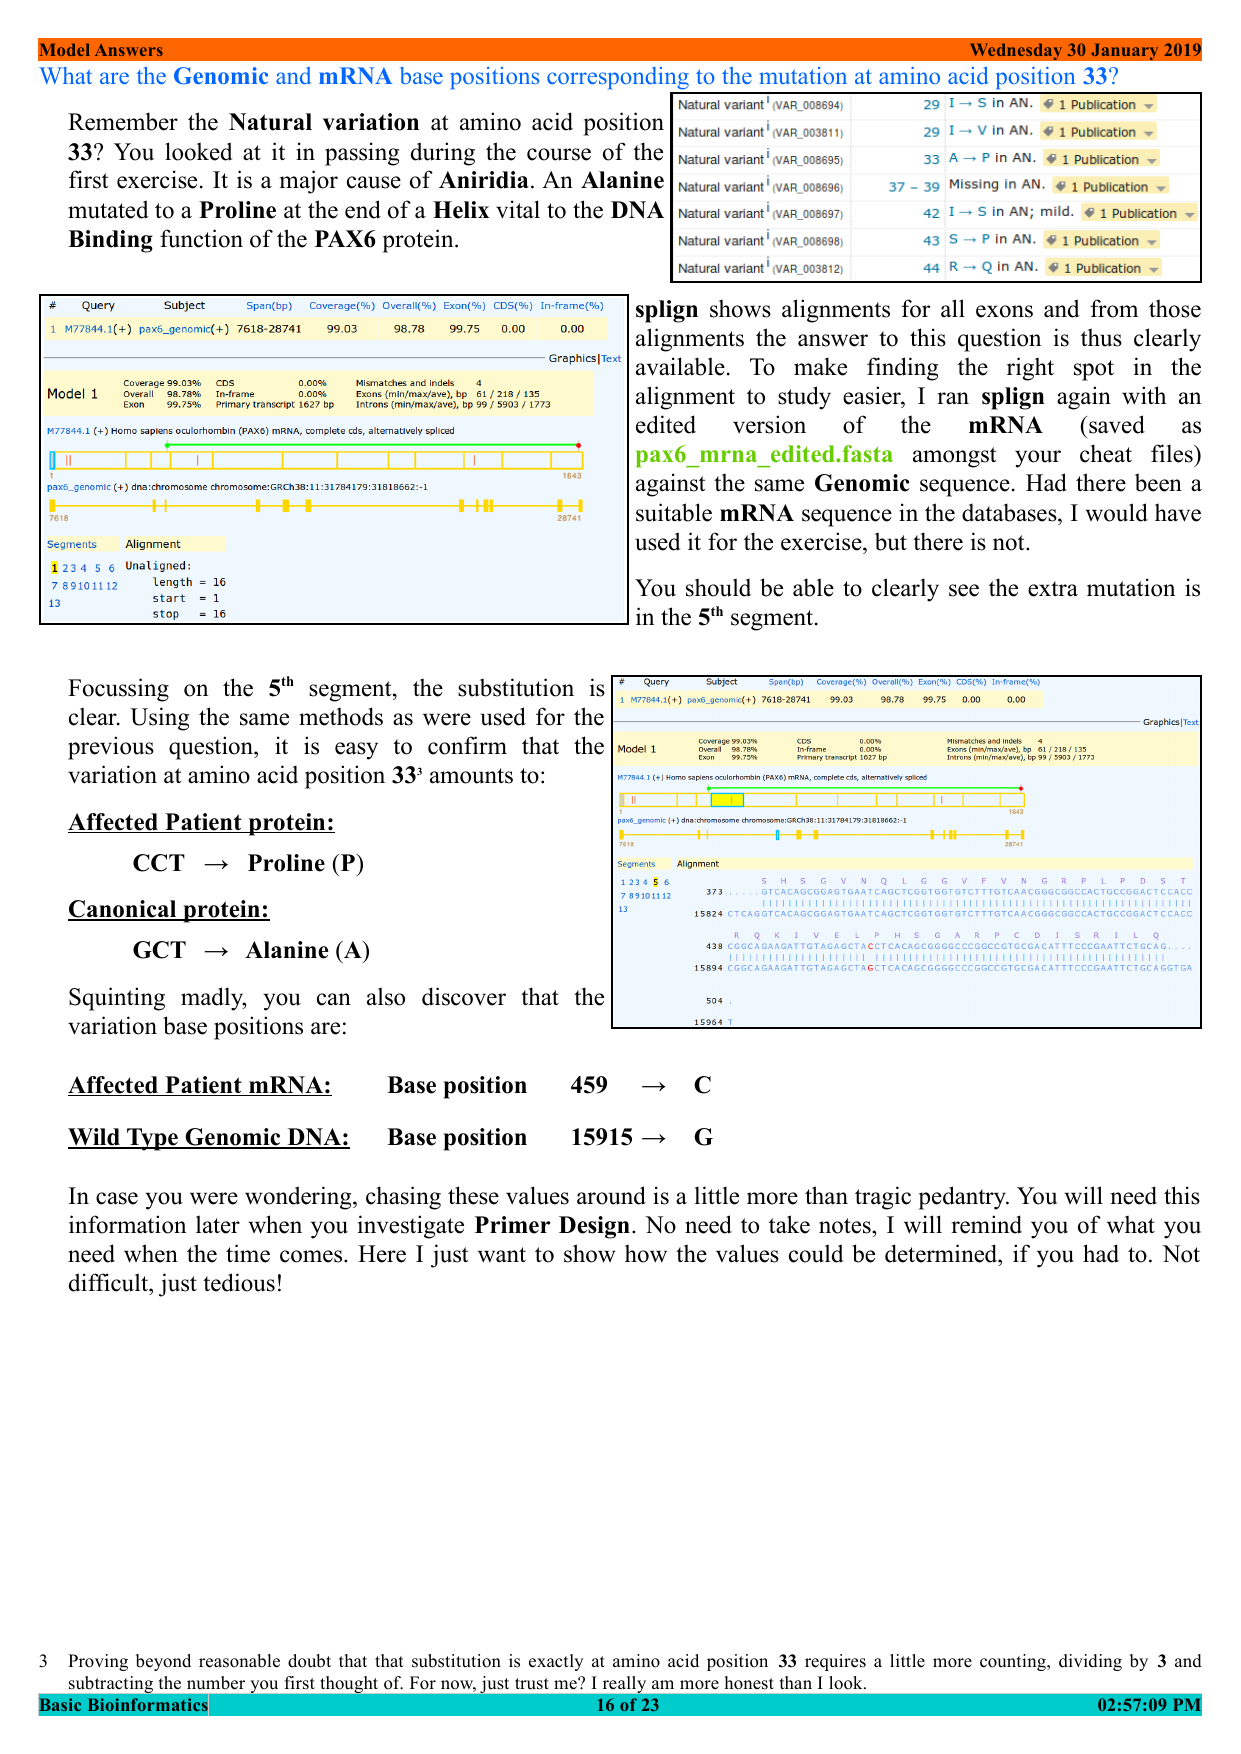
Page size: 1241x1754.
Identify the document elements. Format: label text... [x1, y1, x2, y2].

text Proving beyond reasonable doubt that that substitution is exactly at amino acid position 33 requires a little more counting, dividing by 3 and subtracting the number you first thought of. For now, just trust me? I really am more honest than I look. [38, 1649, 1202, 1693]
text Affected Patient protein: [68, 807, 611, 836]
text Remember the Natural variation at amino acid position 33? You looked at it in passing during the course of the first exercise. It is a major cause of Aniridia. An Alanine mutated to a Proline at the end of a Helix vital to the DNA Binding function of the PAX6 protein. [68, 107, 670, 253]
text Focussing on the 5th segment, the substitution is clear. Using the same methods as were used for the previous question, it is easy to confirm that the variation at amino acid position 33 amounts to: [68, 673, 1202, 789]
text Wild Type Genomic DNA: Base position 15915 → G [68, 1122, 1202, 1151]
text In case you were wondering, chasing these values around is a little more than tragic pedantry. You will need this information later when you investigate Primer Design. No need to take notes, I will remind you of what you need when the time comes. Here I just want to show how the values could be determined, if you had to. Not difficult, just tedious! [68, 1181, 1202, 1297]
text CCT → Proline (P) [68, 847, 611, 877]
text GCT → Alanine (A) [68, 935, 611, 964]
picture [673, 94, 1200, 281]
text Affected Patient mRNA: Base position 459 → C [68, 1069, 1202, 1098]
text Canonical protein: [68, 894, 611, 923]
picture [613, 677, 1200, 1027]
text [41, 296, 627, 623]
picture [43, 298, 624, 621]
text Squinting madly, you can also discover that the variation base positions are: [68, 982, 1202, 1040]
text splign shows alignments for all exons and from those alignments the answer to this question is thus clearly available. To make finding the right spot in the alignment to study easier, I ran splign again with an edited version of the mRNA (saved as pax6_mrna_edited.fasta amongst your cheat files) against the same Genomic sequence. Had there been a suitable mRNA sequence in the databases, I would have used it for the exercise, but there is not. [629, 294, 1202, 556]
text What are the Genomic and mRNA base positions corresponding to the mutation at amino acid position 33? [38, 61, 1202, 89]
text You should be able to clearly see the extra mutation is in the 5th segment. [38, 573, 1202, 631]
